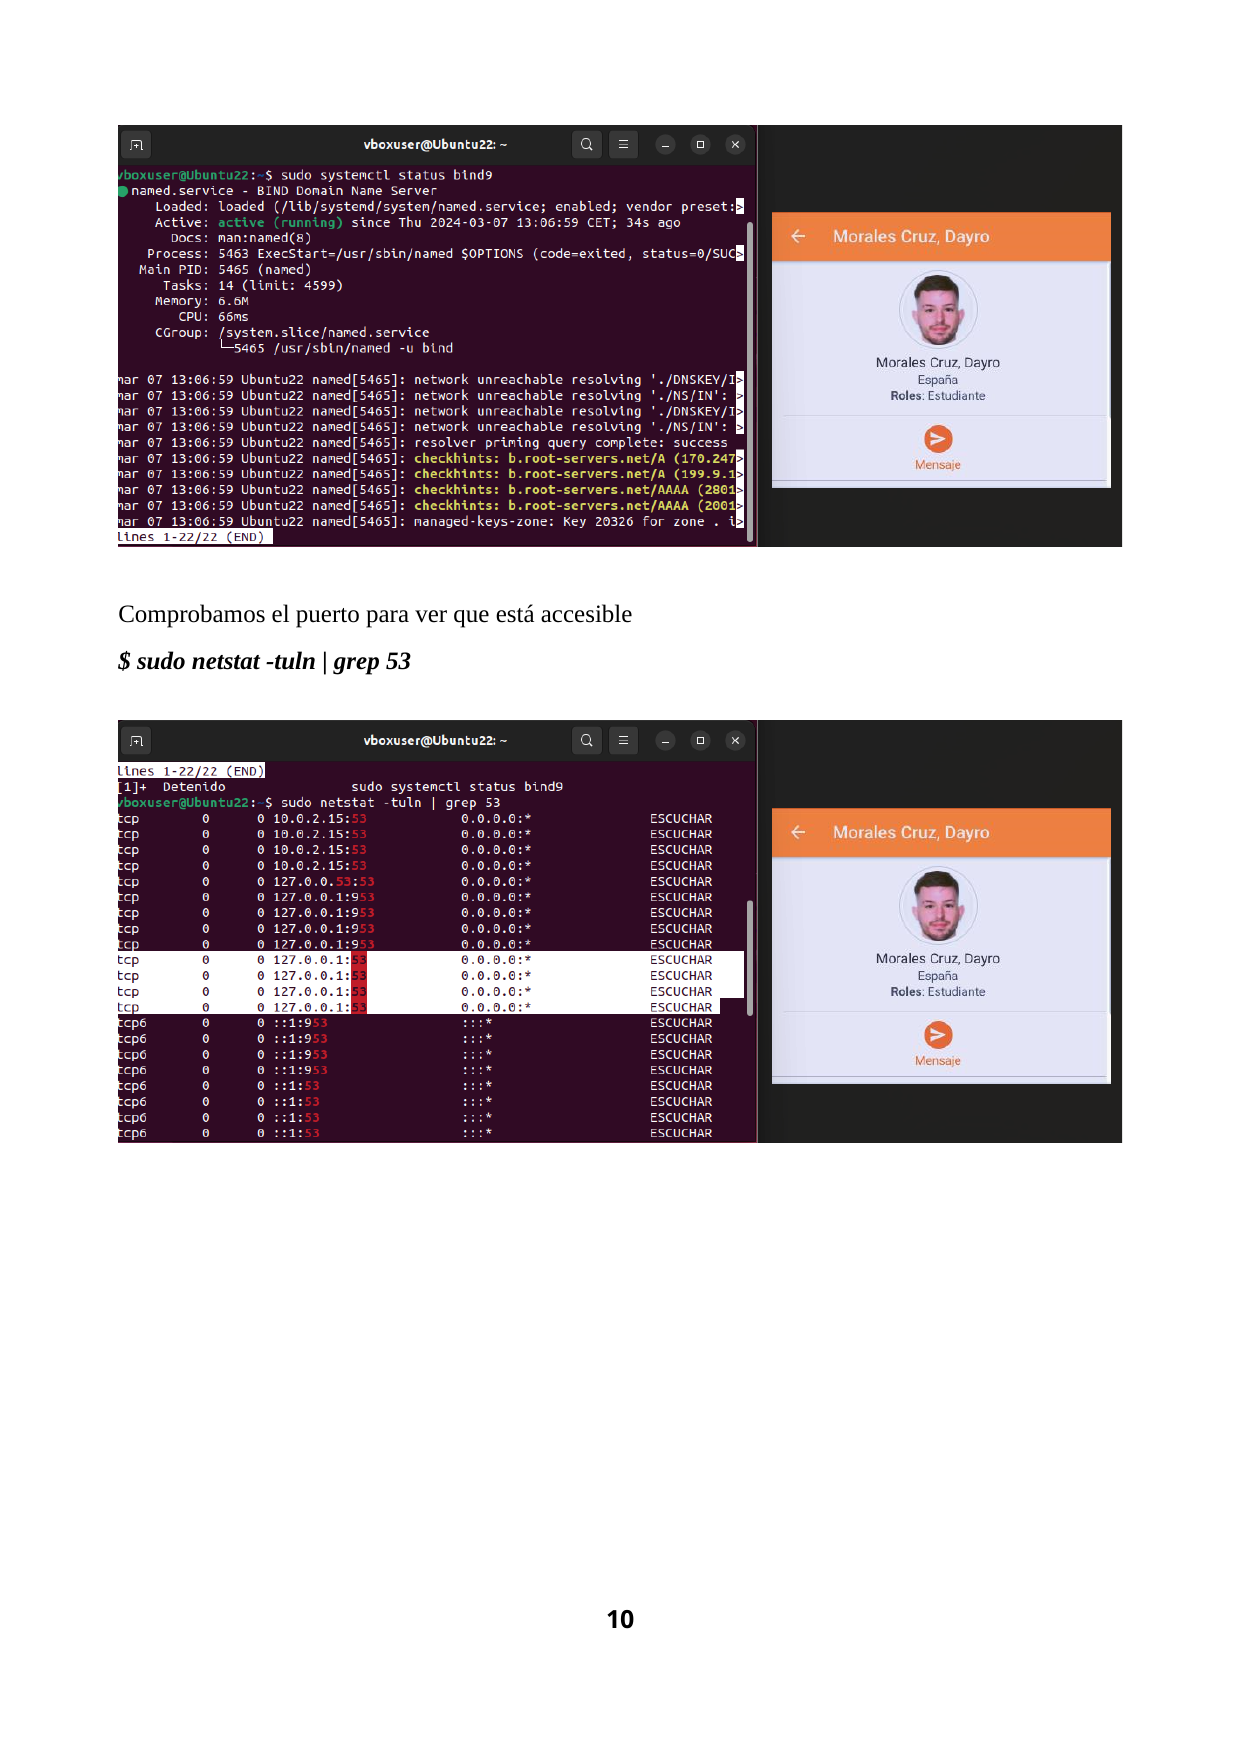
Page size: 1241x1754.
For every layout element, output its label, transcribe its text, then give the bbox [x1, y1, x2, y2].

picture [118, 720, 1123, 1143]
picture [118, 125, 1123, 547]
text Comprobamos el puerto para ver que está accesible [118, 599, 1122, 627]
text $ sudo netstat -tuln | grep 53 [118, 646, 1122, 675]
